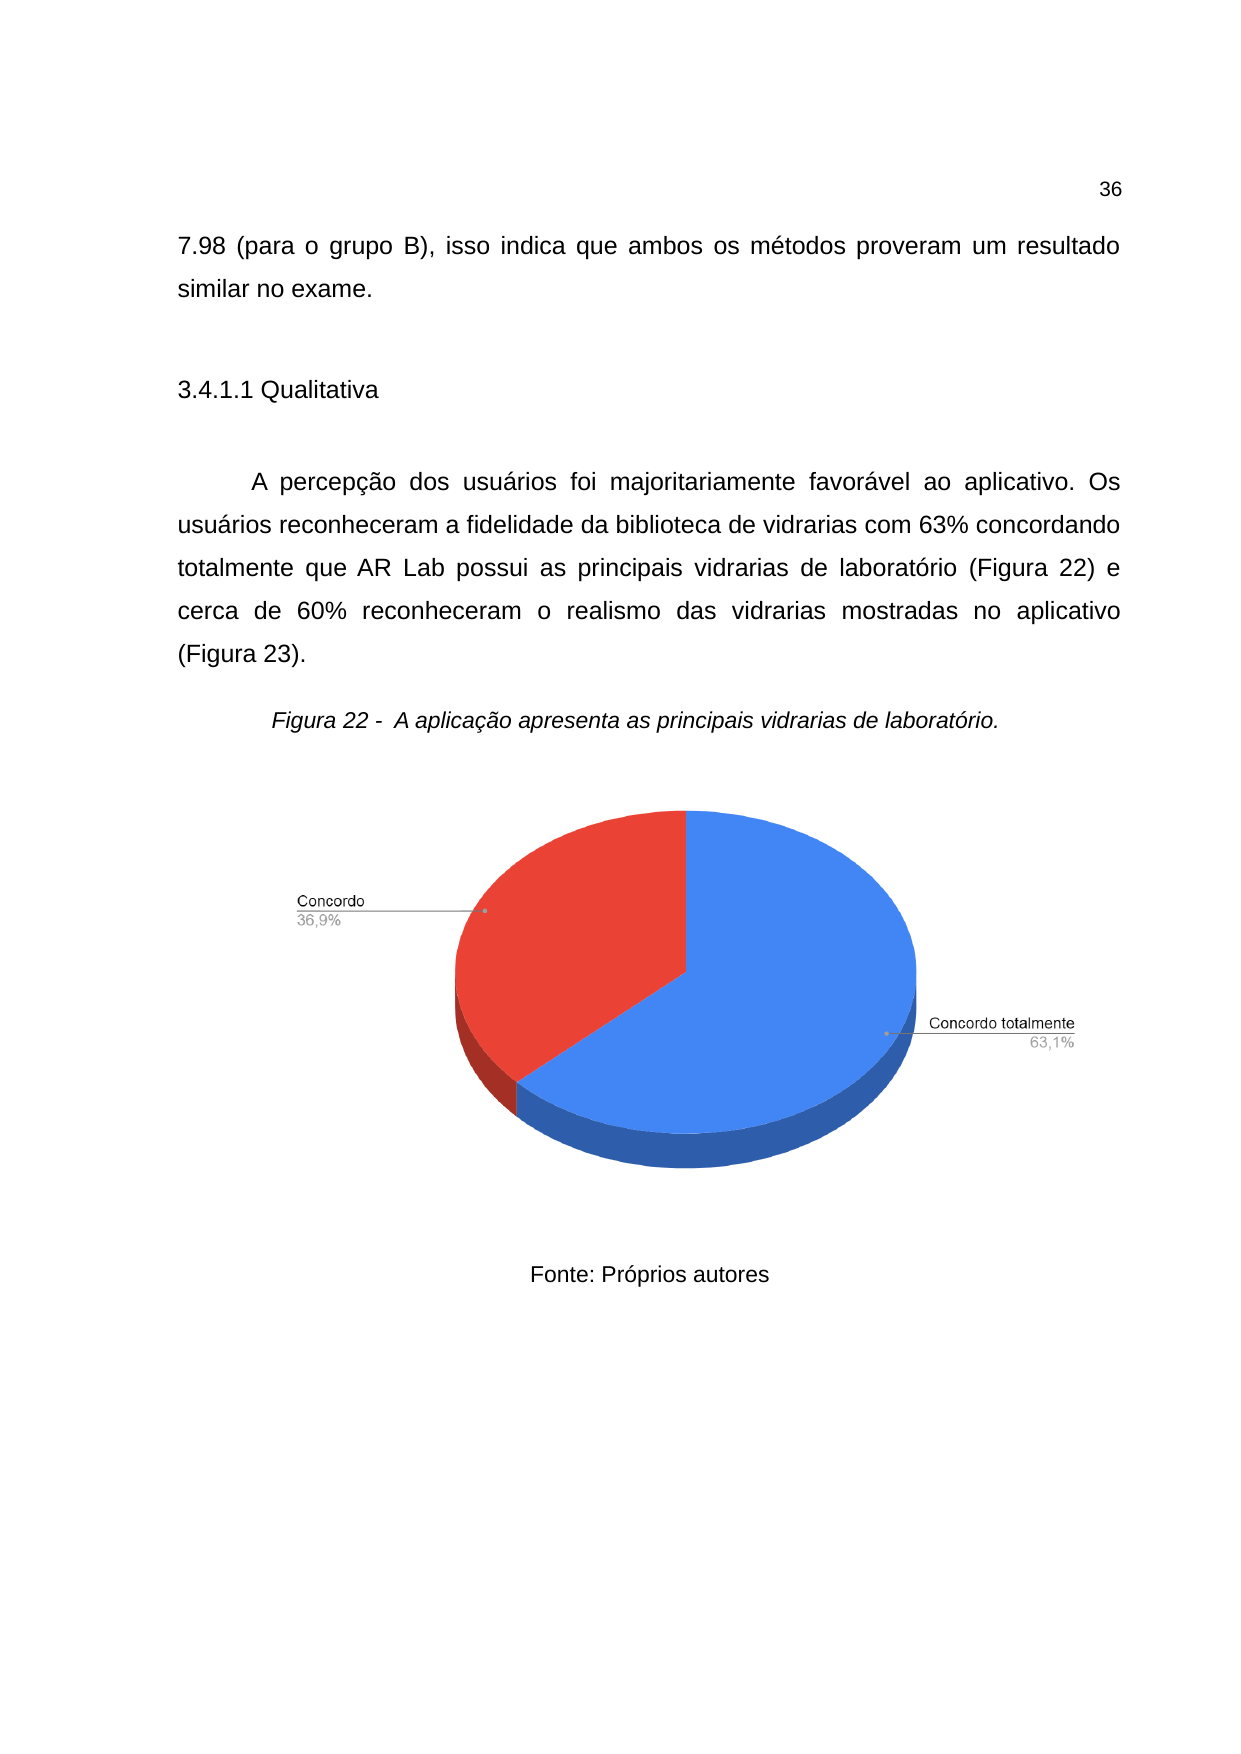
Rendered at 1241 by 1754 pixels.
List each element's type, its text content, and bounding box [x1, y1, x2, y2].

text 7.98 (para o grupo B), isso indica que ambos os métodos proveram um resultado similar no exame. [177, 231, 1122, 302]
picture [271, 733, 1100, 1245]
text A percepção dos usuários foi majoritariamente favorável ao aplicativo. Os usuários reconheceram a fidelidade da biblioteca de vidrarias com 63% concordando totalmente que AR Lab possui as principais vidrarias de laboratório (Figura 22) e cerca de 60% reconheceram o realismo das vidrarias mostradas no aplicativo (Figura 23). [177, 467, 1122, 668]
text Fonte: Próprios autores [177, 1261, 1122, 1287]
text Figura 22 - A aplicação apresenta as principais vidrarias de laboratório. [271, 705, 1099, 733]
subtitle 3.4.1.1 Qualitativa [177, 375, 1122, 403]
